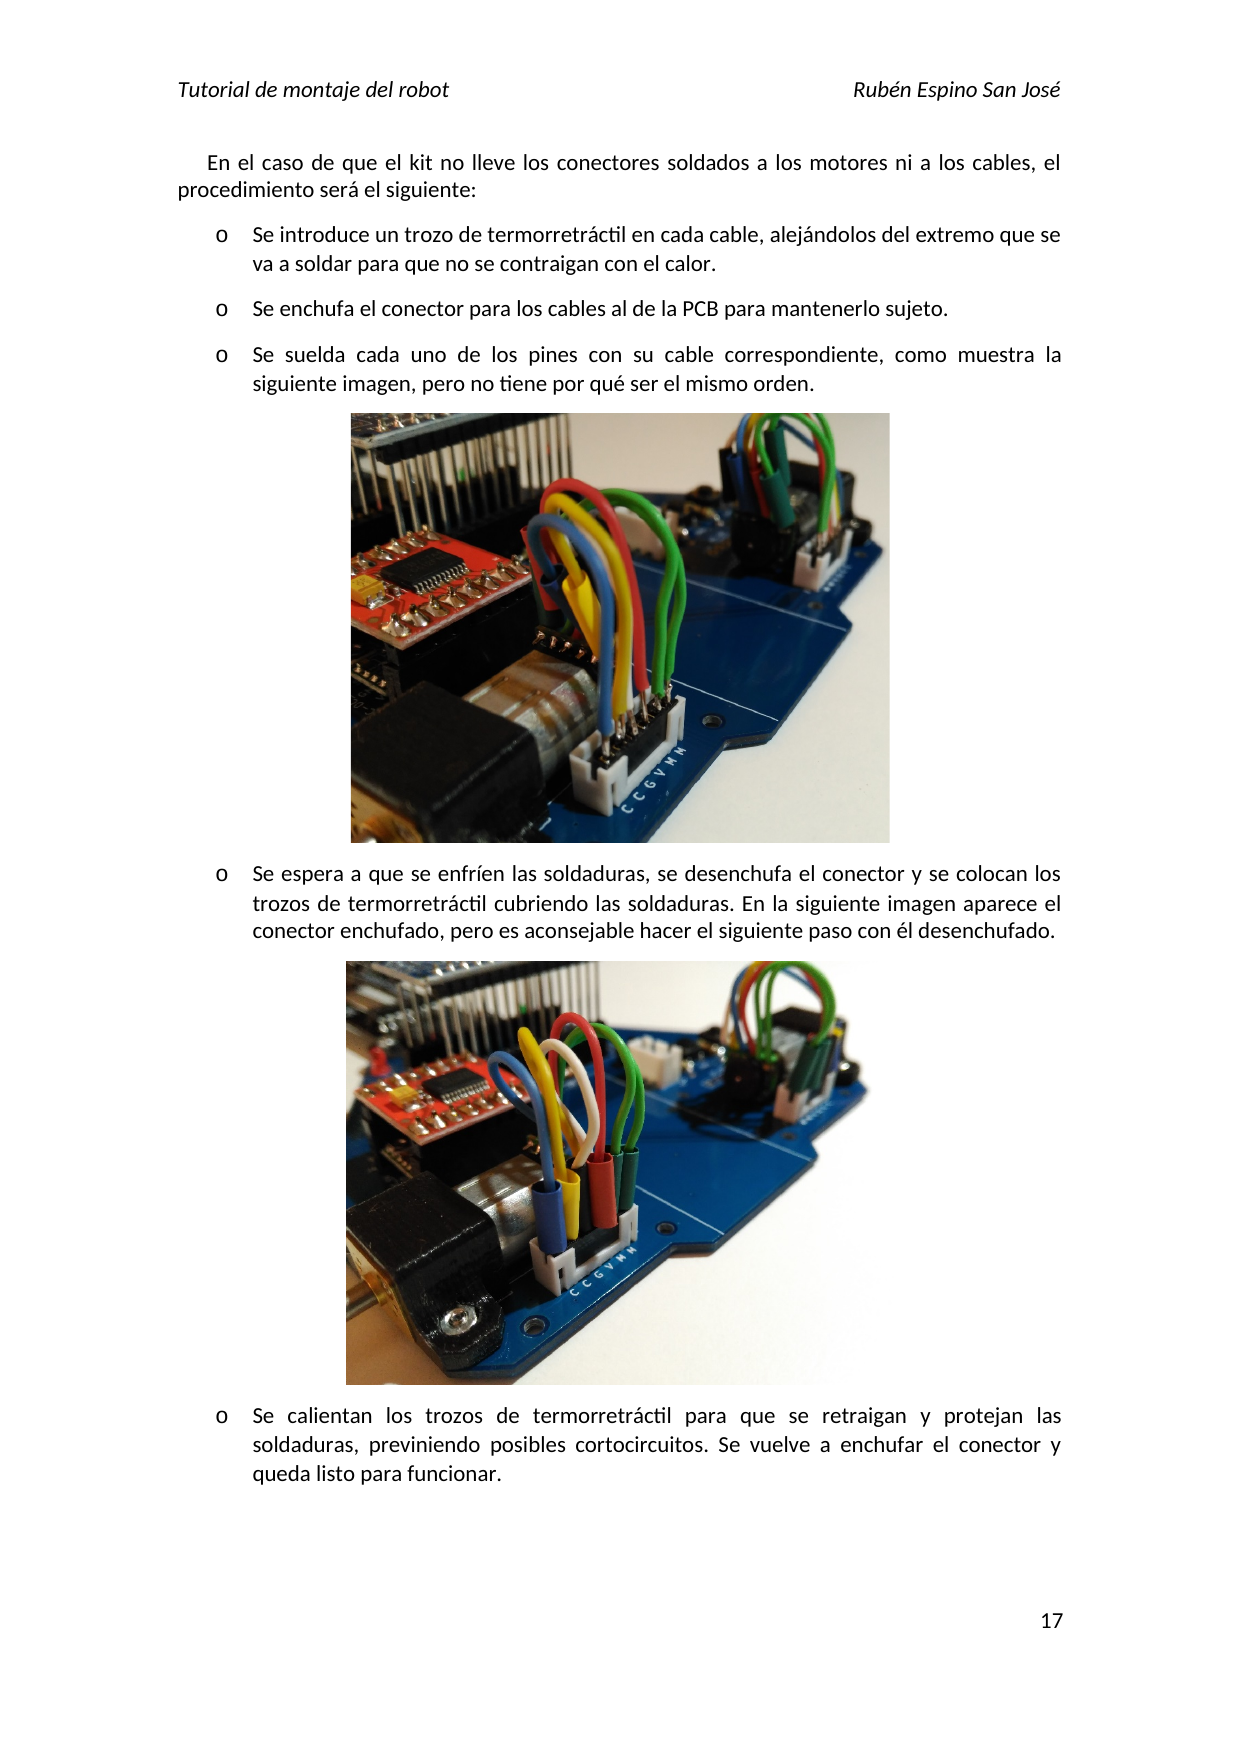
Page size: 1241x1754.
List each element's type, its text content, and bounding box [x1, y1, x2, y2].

list Se espera a que se enfríen las soldaduras, se desenchufa el conector y se colocan los trozos de termorretráctil cubriendo las soldaduras. En la siguiente imagen aparece el conector enchufado, pero es aconsejable hacer el siguiente paso con él desenchufado. [215, 859, 1063, 945]
text En el caso de que el kit no lleve los conectores soldados a los motores ni a los cables, el procedimiento será el siguiente: [177, 148, 1063, 204]
list Se suelda cada uno de los pines con su cable correspondiente, como muestra la siguiente imagen, pero no tiene por qué ser el mismo orden. [215, 340, 1063, 397]
list Se introduce un trozo de termorretráctil en cada cable, alejándolos del extremo que se va a soldar para que no se contraigan con el calor. [215, 220, 1063, 277]
list Se enchufa el conector para los cables al de la PCB para mantenerlo sujeto. [215, 294, 1063, 323]
list Se calientan los trozos de termorretráctil para que se retraigan y protejan las soldaduras, previniendo posibles cortocircuitos. Se vuelve a enchufar el conector y queda listo para funcionar. [215, 1401, 1063, 1487]
